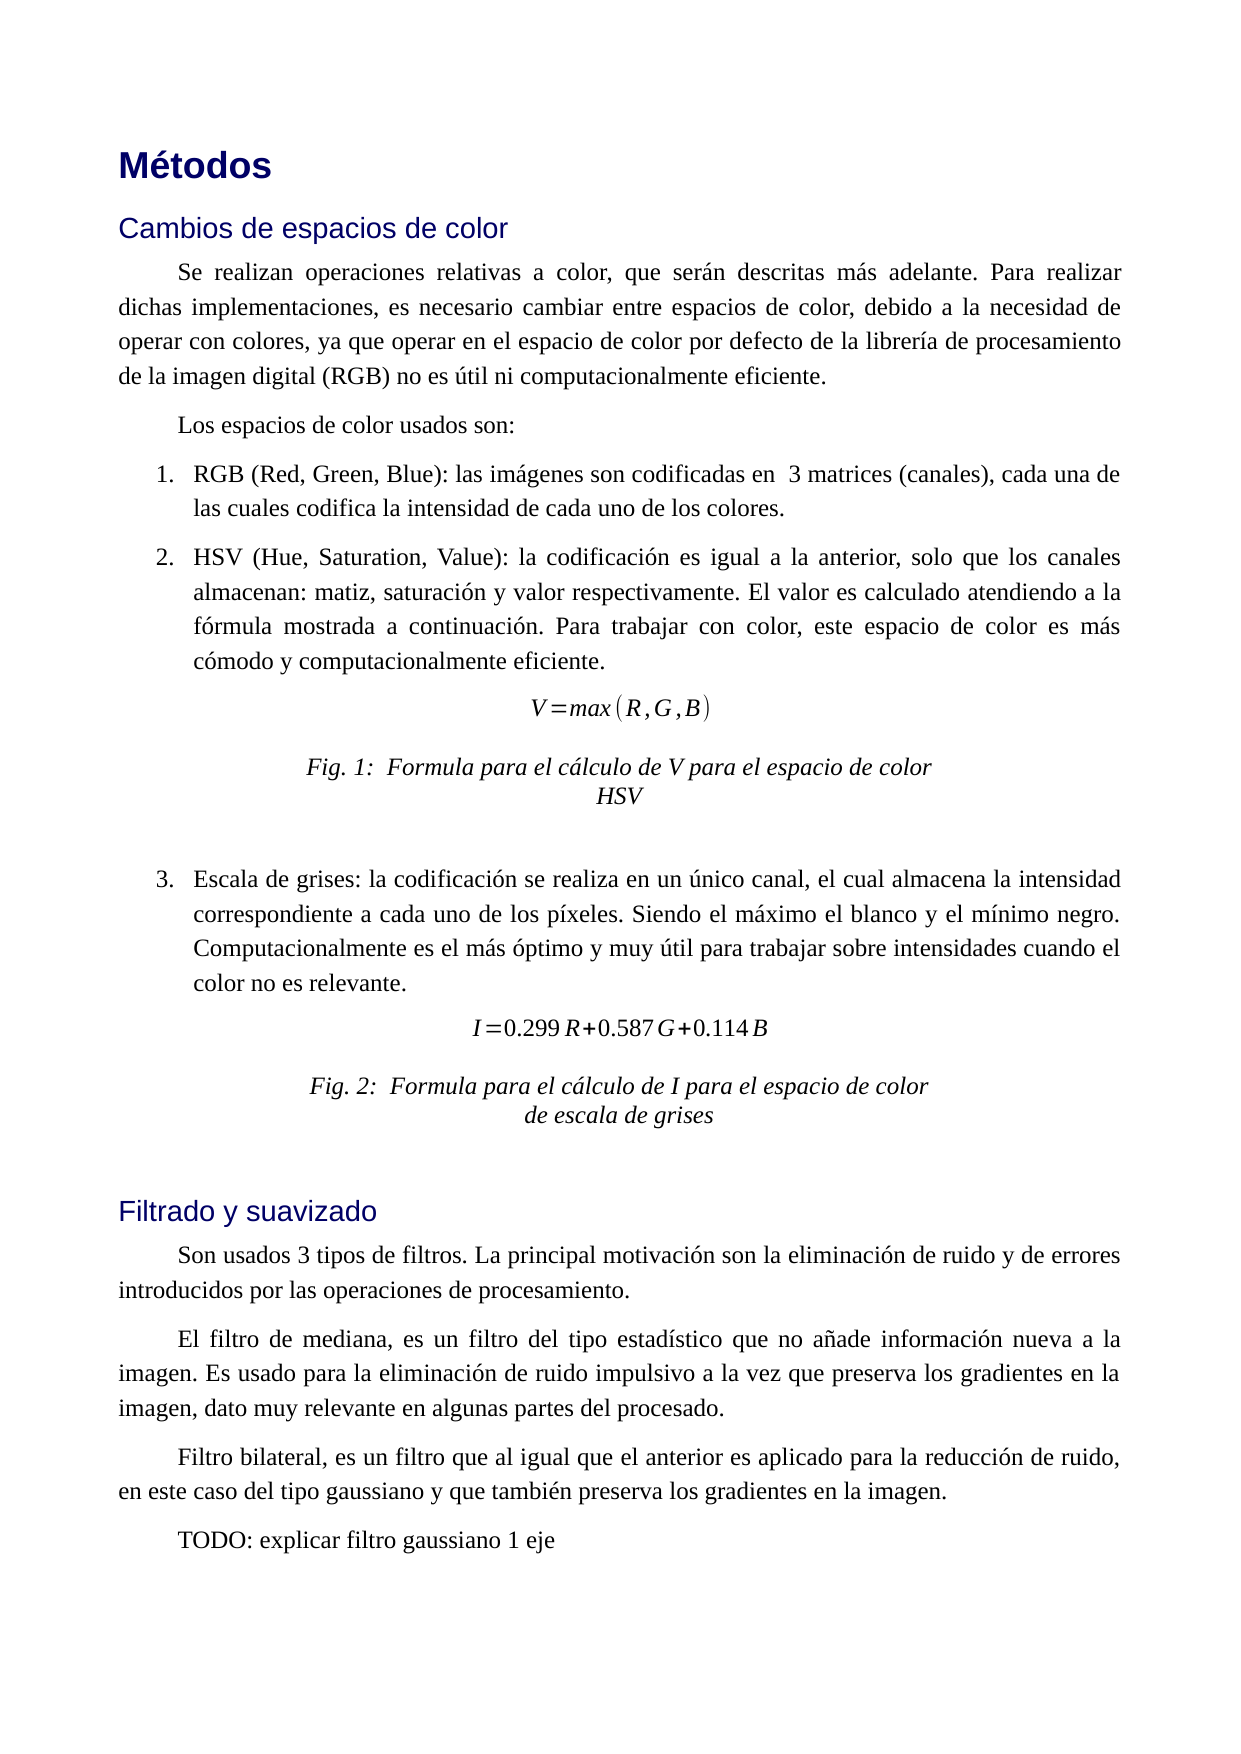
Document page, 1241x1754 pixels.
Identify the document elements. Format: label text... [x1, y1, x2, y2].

list HSV (Hue, Saturation, Value): la codificación es igual a la anterior, solo que los canales almacenan: matiz, saturación y valor respectivamente. El valor es calculado atendiendo a la fórmula mostrada a continuación. Para trabajar con color, este espacio de color es más cómodo y computacionalmente eficiente. [156, 542, 1122, 674]
subtitle Cambios de espacios de color [118, 211, 1122, 245]
text TODO: explicar filtro gaussiano 1 eje [118, 1525, 1122, 1554]
text Filtro bilateral, es un filtro que al igual que el anterior es aplicado para la reducción de ruido, en este caso del tipo gaussiano y que también preserva los gradientes en la imagen. [118, 1442, 1122, 1505]
list Escala de grises: la codificación se realiza en un único canal, el cual almacena la intensidad correspondiente a cada uno de los píxeles. Siendo el máximo el blanco y el mínimo negro. Computacionalmente es el más óptimo y muy útil para trabajar sobre intensidades cuando el color no es relevante. [156, 864, 1122, 996]
text Se realizan operaciones relativas a color, que serán descritas más adelante. Para realizar dichas implementaciones, es necesario cambiar entre espacios de color, debido a la necesidad de operar con colores, ya que operar en el espacio de color por defecto de la librería de procesamiento de la imagen digital (RGB) no es útil ni computacionalmente eficiente. [118, 257, 1122, 389]
text El filtro de mediana, es un filtro del tipo estadístico que no añade información nueva a la imagen. Es usado para la eliminación de ruido impulsivo a la vez que preserva los gradientes en la imagen, dato muy relevante en algunas partes del procesado. [118, 1324, 1122, 1421]
list RGB (Red, Green, Blue): las imágenes son codificadas en 3 matrices (canales), cada una de las cuales codifica la intensidad de cada uno de los colores. [156, 459, 1122, 522]
text Los espacios de color usados son: [118, 410, 1122, 438]
subtitle Métodos [118, 143, 1122, 186]
text Fig. 2: Formula para el cálculo de I para el espacio de color de escala de grises [300, 1015, 940, 1129]
subtitle Filtrado y suavizado [118, 1194, 1122, 1228]
list Fig. 1: Formula para el cálculo de V para el espacio de color HSV [300, 693, 940, 809]
text Son usados 3 tipos de filtros. La principal motivación son la eliminación de ruido y de errores introducidos por las operaciones de procesamiento. [118, 1240, 1122, 1303]
